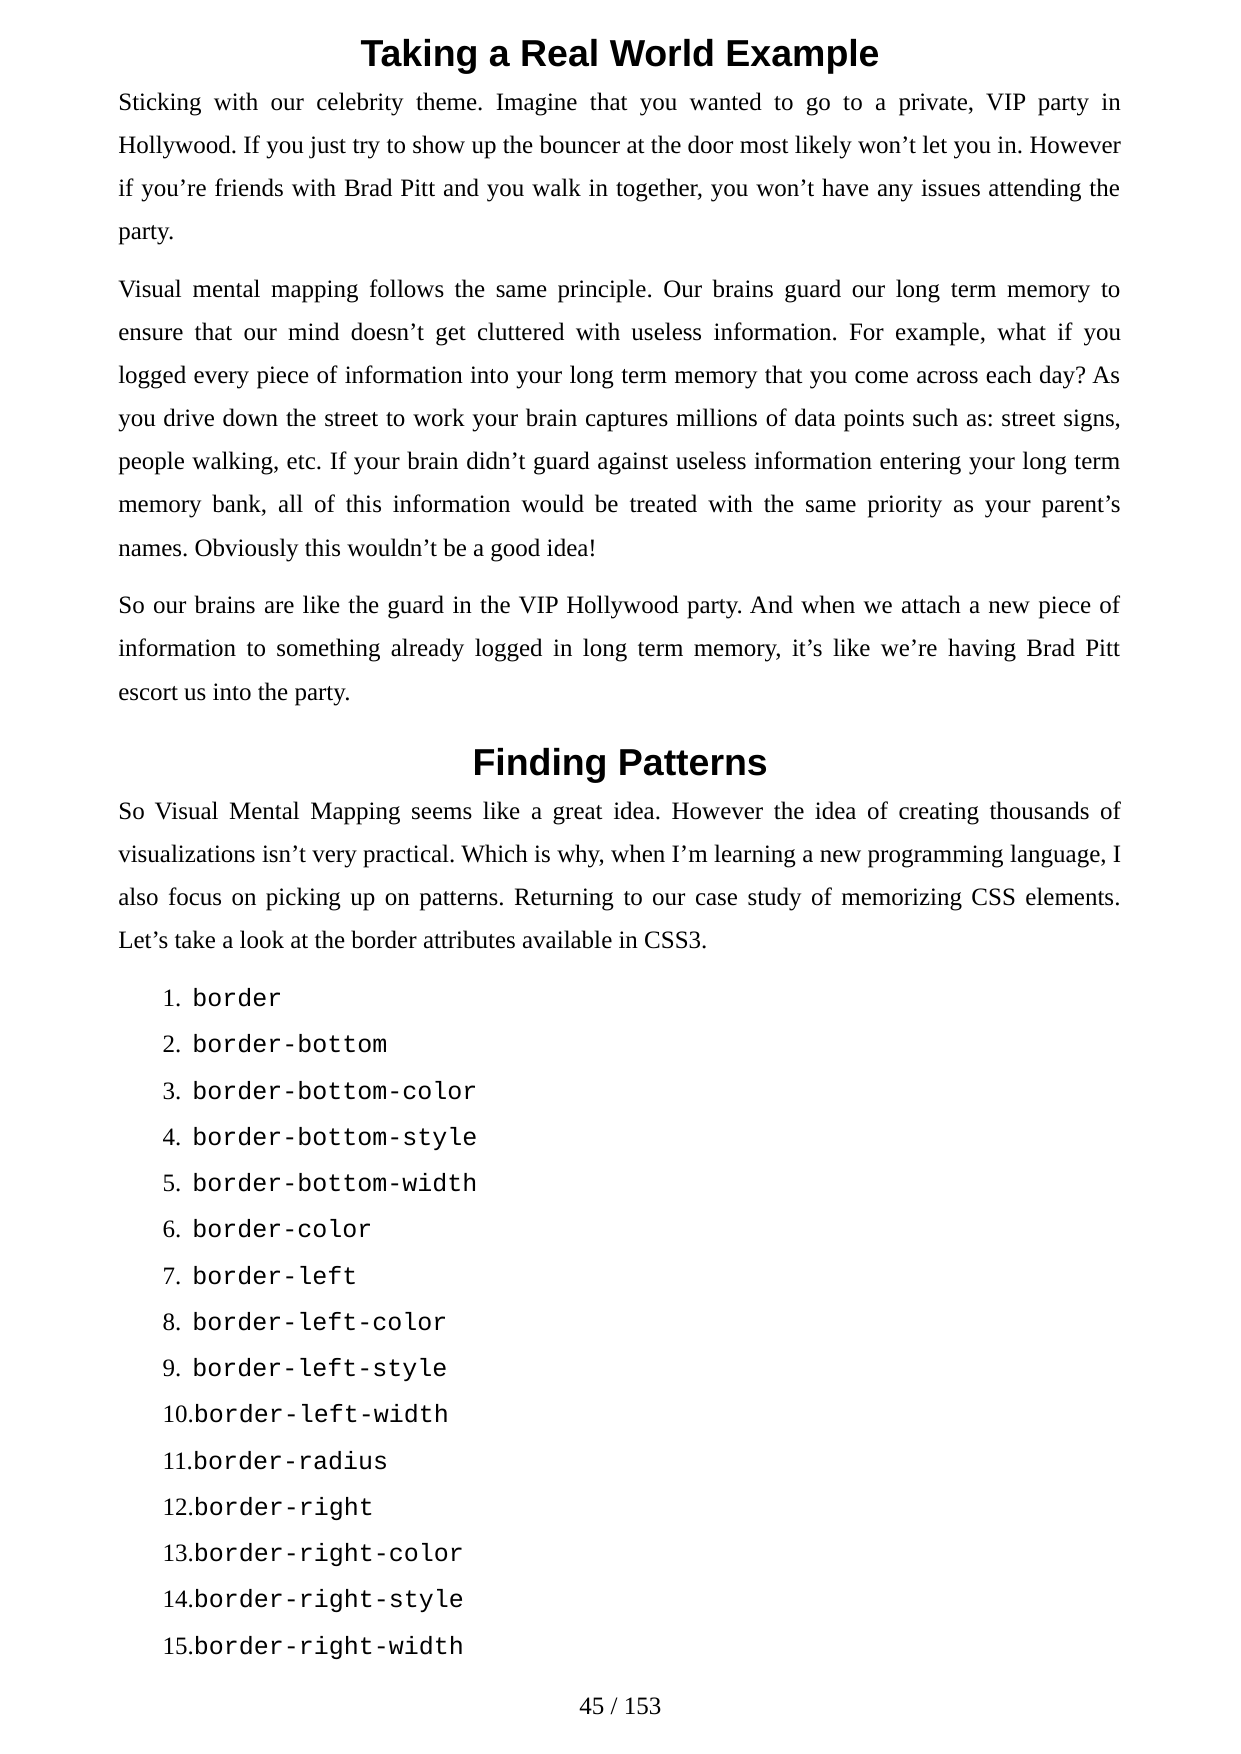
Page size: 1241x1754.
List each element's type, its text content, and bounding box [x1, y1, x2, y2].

list border-color [162, 1214, 1122, 1245]
list border-left-color [162, 1307, 1122, 1338]
list border-bottom [162, 1029, 1122, 1060]
list border-left-style [162, 1353, 1122, 1384]
text So our brains are like the guard in the VIP Hollywood party. And when we attach a new piece of information to something already logged in long term memory, it’s like we’re having Brad Pitt escort us into the party. [118, 590, 1122, 705]
list border-left [162, 1261, 1122, 1292]
list border [162, 983, 1122, 1014]
subtitle Finding Patterns [118, 741, 1122, 784]
list border-left-width [162, 1399, 1122, 1430]
text Visual mental mapping follows the same principle. Our brains guard our long term memory to ensure that our mind doesn’t get cluttered with useless information. For example, what if you logged every piece of information into your long term memory that you come across each day? As you drive down the street to work your brain captures millions of data points such as: street signs, people walking, etc. If your brain didn’t guard against useless information entering your long term memory bank, all of this information would be treated with the same priority as your parent’s names. Obviously this wouldn’t be a good idea! [118, 274, 1122, 561]
list border-right-width [162, 1631, 1122, 1662]
list border-right-color [162, 1538, 1122, 1569]
text Sticking with our celebrity theme. Imagine that you wanted to go to a private, VIP party in Hollywood. If you just try to show up the bouncer at the door most likely won’t let you in. However if you’re friends with Brad Pitt and you walk in together, you won’t have any issues attending the party. [118, 87, 1122, 245]
list border-bottom-style [162, 1122, 1122, 1153]
list border-radius [162, 1446, 1122, 1477]
list border-bottom-color [162, 1076, 1122, 1107]
subtitle Taking a Real World Example [118, 31, 1122, 74]
text So Visual Mental Mapping seems like a great idea. However the idea of creating thousands of visualizations isn’t very practical. Which is why, when I’m learning a new programming language, I also focus on picking up on patterns. Returning to our case study of memorizing CSS elements. Let’s take a look at the border attributes available in CSS3. [118, 796, 1122, 954]
list border-right-style [162, 1584, 1122, 1615]
list border-bottom-width [162, 1168, 1122, 1199]
list border-right [162, 1492, 1122, 1523]
